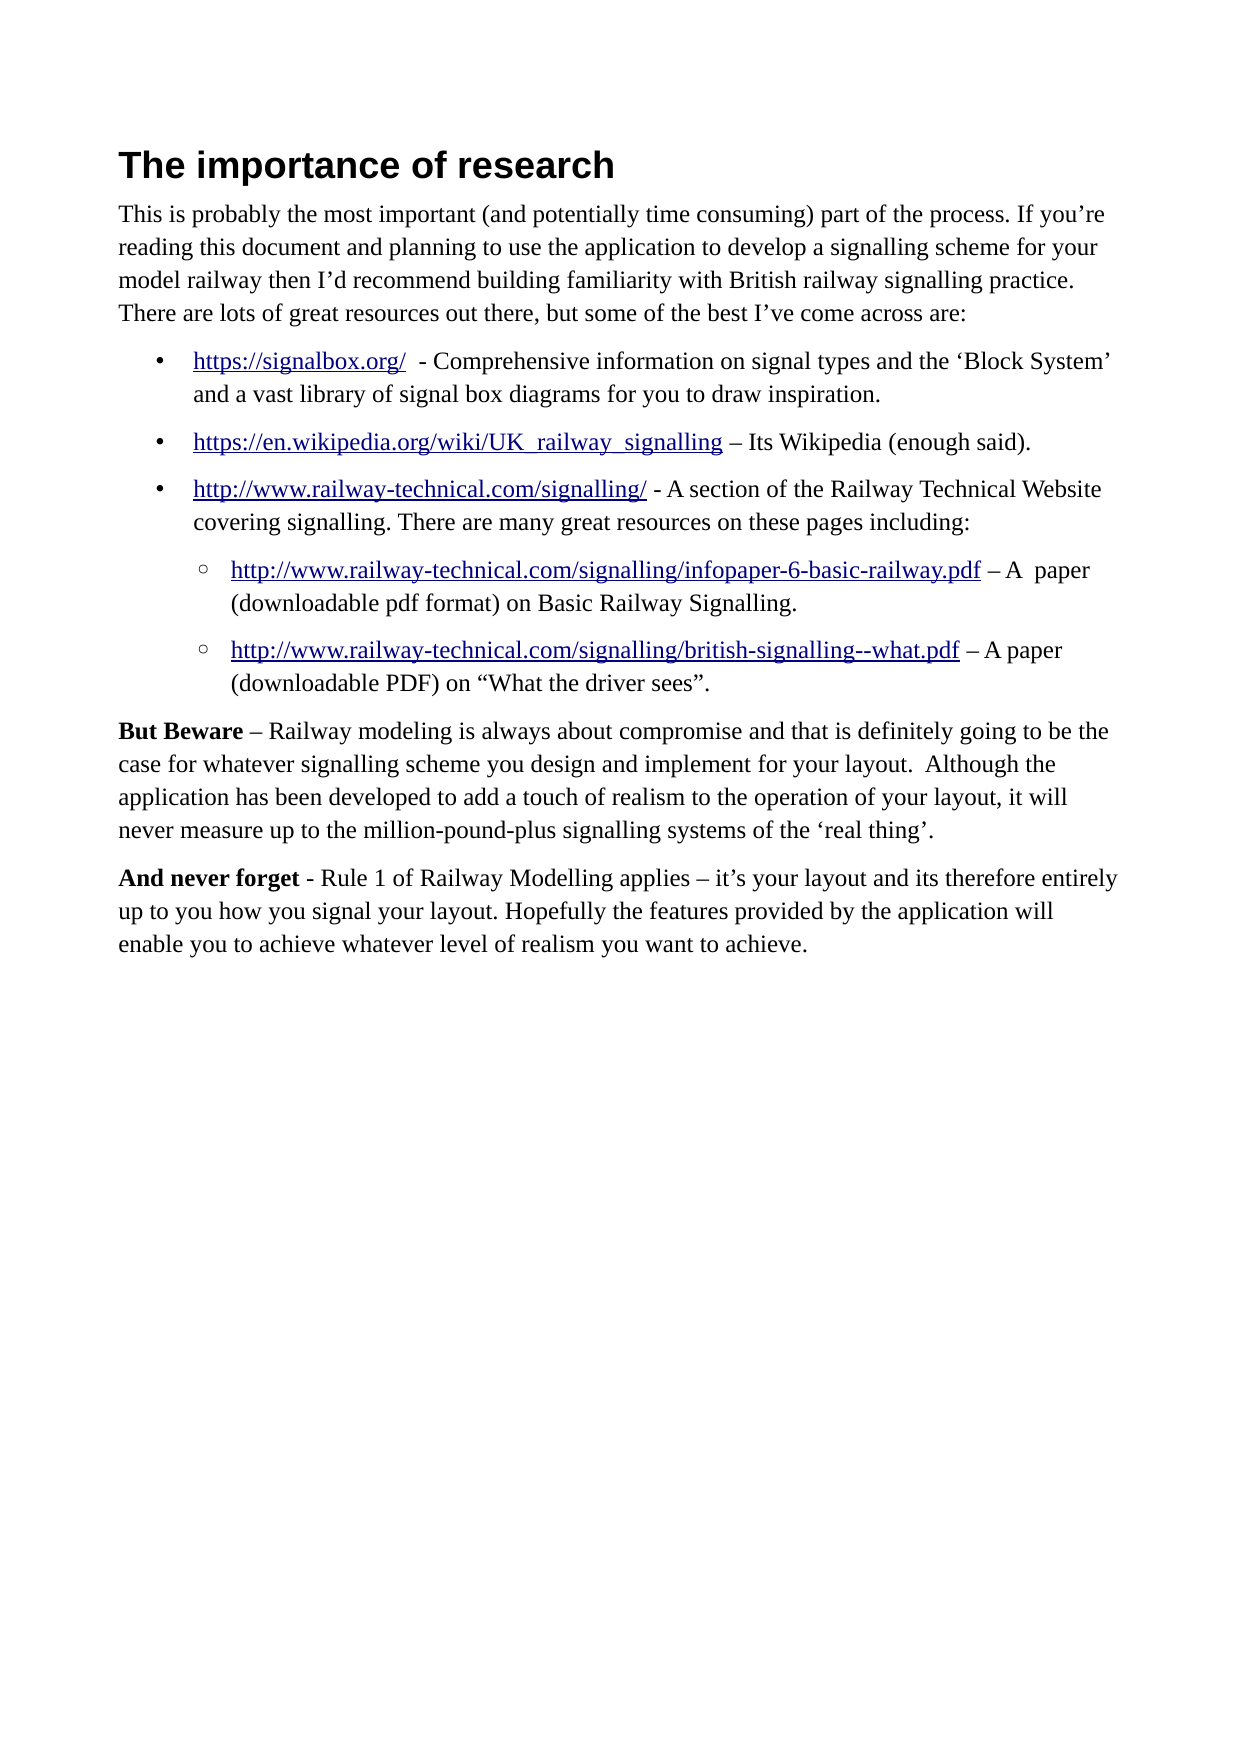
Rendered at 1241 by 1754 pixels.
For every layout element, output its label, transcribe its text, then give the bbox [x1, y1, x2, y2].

list https://signalbox.org/ - Comprehensive information on signal types and the ‘Block System’ and a vast library of signal box diagrams for you to draw inspiration. [156, 346, 1122, 408]
list https://en.wikipedia.org/wiki/UK_railway_signalling – Its Wikipedia (enough said). [156, 427, 1122, 455]
subtitle The importance of research [118, 143, 1122, 187]
text And never forget - Rule 1 of Railway Modelling applies – it’s your layout and its therefore entirely up to you how you signal your layout. Hopefully the features provided by the application will enable you to achieve whatever level of realism you want to achieve. [118, 863, 1122, 957]
text This is probably the most important (and potentially time consuming) part of the process. If you’re reading this document and planning to use the application to develop a signalling scheme for your model railway then I’d recommend building familiarity with British railway signalling practice. There are lots of great resources out there, but some of the best I’ve come across are: [118, 199, 1122, 327]
text But Beware – Railway modeling is always about compromise and that is definitely going to be the case for whatever signalling scheme you design and implement for your layout. Although the application has been developed to add a touch of realism to the operation of your layout, it will never measure up to the million-pound-plus signalling systems of the ‘real thing’. [118, 716, 1122, 844]
list http://www.railway-technical.com/signalling/ - A section of the Railway Technical Website covering signalling. There are many great resources on these pages including: [156, 474, 1122, 536]
list http://www.railway-technical.com/signalling/british-signalling--what.pdf – A paper (downloadable PDF) on “What the driver sees”. [193, 635, 1122, 697]
list http://www.railway-technical.com/signalling/infopaper-6-basic-railway.pdf – A paper (downloadable pdf format) on Basic Railway Signalling. [193, 555, 1122, 617]
